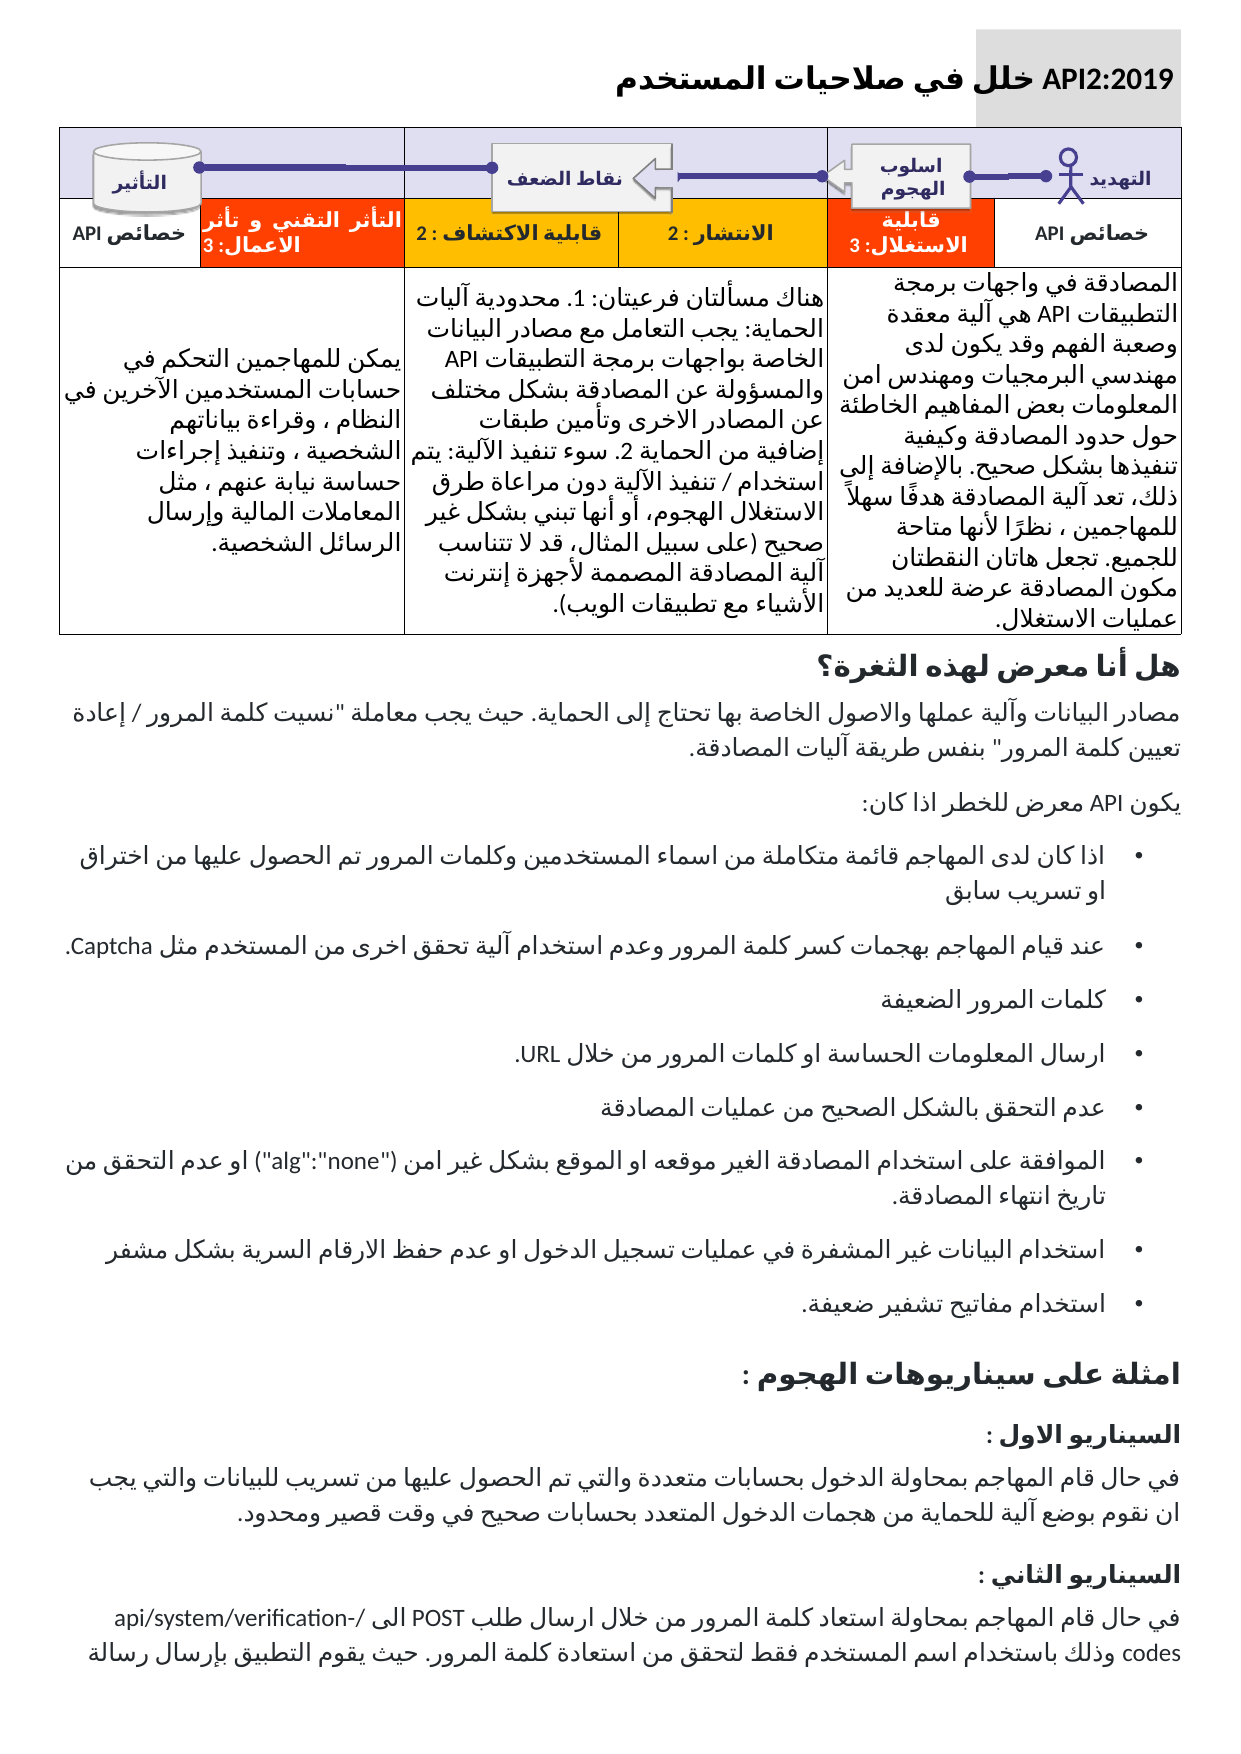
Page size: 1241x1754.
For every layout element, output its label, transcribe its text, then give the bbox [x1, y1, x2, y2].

table_header [673, 179, 827, 198]
table_cell المصادقة في واجهات برمجة التطبيقات API هي آلية معقدة وصعبة الفهم وقد يكون لدى مهندسي البرمجيات ومهندس امن المعلومات بعض المفاهيم الخاطئة حول حدود المصادقة وكيفية تنفيذها بشكل صحيح. بالإضافة إلى ذلك، تعد آلية المصادقة هدفًا سهلاً للمهاجمين ، نظرًا لأنها متاحة للجميع. تجعل هاتان النقطتان مكون المصادقة عرضة للعديد من عمليات الاستغلال. [828, 268, 1181, 634]
table_cell خصائص API [995, 199, 1181, 267]
subtitle السيناريو الثاني : [59, 1559, 1181, 1590]
list ارسال المعلومات الحساسة او كلمات المرور من خلال URL. [59, 1038, 1144, 1068]
list استخدام البيانات غير المشفرة في عمليات تسجيل الدخول او عدم حفظ الارقام السرية بشكل مشفر [59, 1234, 1144, 1265]
table_header [828, 128, 994, 174]
list عدم التحقق بالشكل الصحيح من عمليات المصادقة [59, 1092, 1144, 1122]
table_header [60, 128, 200, 198]
text مصادر البيانات وآلية عملها والاصول الخاصة بها تحتاج إلى الحماية. حيث يجب معاملة "نسيت كلمة المرور / إعادة تعيين كلمة المرور" بنفس طريقة آليات المصادقة. [59, 697, 1181, 762]
table_cell الانتشار : 2 [619, 199, 827, 267]
list اذا كان لدى المهاجم قائمة متكاملة من اسماء المستخدمين وكلمات المرور تم الحصول عليها من اختراق او تسريب سابق [59, 840, 1144, 906]
table_header [618, 128, 827, 173]
table_cell هناك مسألتان فرعيتان: 1. محدودية آليات الحماية: يجب التعامل مع مصادر البيانات الخاصة بواجهات برمجة التطبيقات API والمسؤولة عن المصادقة بشكل مختلف عن المصادر الاخرى وتأمين طبقات إضافية من الحماية 2. سوء تنفيذ الآلية: يتم استخدام / تنفيذ الآلية دون مراعاة طرق الاستغلال الهجوم، أو أنها تبني بشكل غير صحيح (على سبيل المثال، قد لا تتناسب آلية المصادقة المصممة لأجهزة إنترنت الأشياء مع تطبيقات الويب). [405, 268, 827, 634]
table_cell قابلية الاستغلال: 3 [828, 199, 994, 267]
table_cell قابلية الاكتشاف : 2 [405, 199, 618, 267]
table_header [405, 128, 618, 165]
table_header [202, 171, 404, 198]
text في حال قام المهاجم بمحاولة استعاد كلمة المرور من خلال ارسال طلب POST الى /api/system/verification-codes وذلك باستخدام اسم المستخدم فقط لتحقق من استعادة كلمة المرور. حيث يقوم التطبيق بإرسال رسالة نصية لهاتف الضحية مع آلية المصادقة الجديدة والمكونة من 6 ارقام. وحيث ان API لم يقم بوضع حد اعلى لطلبات المصادقة سيقوم المهاجم بتنفيذ جميع الاحتماليات وذلك بالتخمين على آلية المصادقة التي تم ارسالها الى هاتف الضحية وذلك بإرسال طلبات متعددة الى /api/system/verification-codes/{smsToken} لتحقق من مصدر البيانات في حال كان احد عمليات التخمين كانت صحيحة. [59, 1602, 1181, 1668]
table_header [828, 185, 850, 198]
table_cell التأثر التقني و تأثر الاعمال: 3 [201, 199, 404, 267]
list عند قيام المهاجم بهجمات كسر كلمة المرور وعدم استخدام آلية تحقق اخرى من المستخدم مثل Captcha. [59, 930, 1144, 961]
list كلمات المرور الضعيفة [59, 984, 1144, 1015]
list استخدام مفاتيح تشفير ضعيفة. [59, 1288, 1144, 1318]
table_header [1063, 151, 1074, 163]
subtitle السيناريو الاول : [59, 1419, 1181, 1450]
list الموافقة على استخدام المصادقة الغير موقعه او الموقع بشكل غير امن ("alg":"none") او عدم التحقق من تاريخ انتهاء المصادقة. [59, 1145, 1144, 1211]
table_header [405, 171, 491, 198]
table_header [1066, 191, 1076, 198]
table_cell يمكن للمهاجمين التحكم في حسابات المستخدمين الآخرين في النظام ، وقراءة بياناتهم الشخصية ، وتنفيذ إجراءات حساسة نيابة عنهم ، مثل المعاملات المالية وإرسال الرسائل الشخصية. [60, 268, 404, 634]
table_header [200, 128, 404, 165]
table_cell خصائص API [60, 199, 200, 267]
text في حال قام المهاجم بمحاولة الدخول بحسابات متعددة والتي تم الحصول عليها من تسريب للبيانات والتي يجب ان نقوم بوضع آلية للحماية من هجمات الدخول المتعدد بحسابات صحيح في وقت قصير ومحدود. [59, 1462, 1181, 1528]
table_header [972, 180, 994, 198]
text يكون API معرض للخطر اذا كان: [59, 787, 1181, 817]
subtitle امثلة على سيناريوهات الهجوم : [59, 1356, 1181, 1392]
subtitle هل أنا معرض لهذه الثغرة؟ [59, 648, 1181, 684]
table_header [994, 129, 1181, 198]
